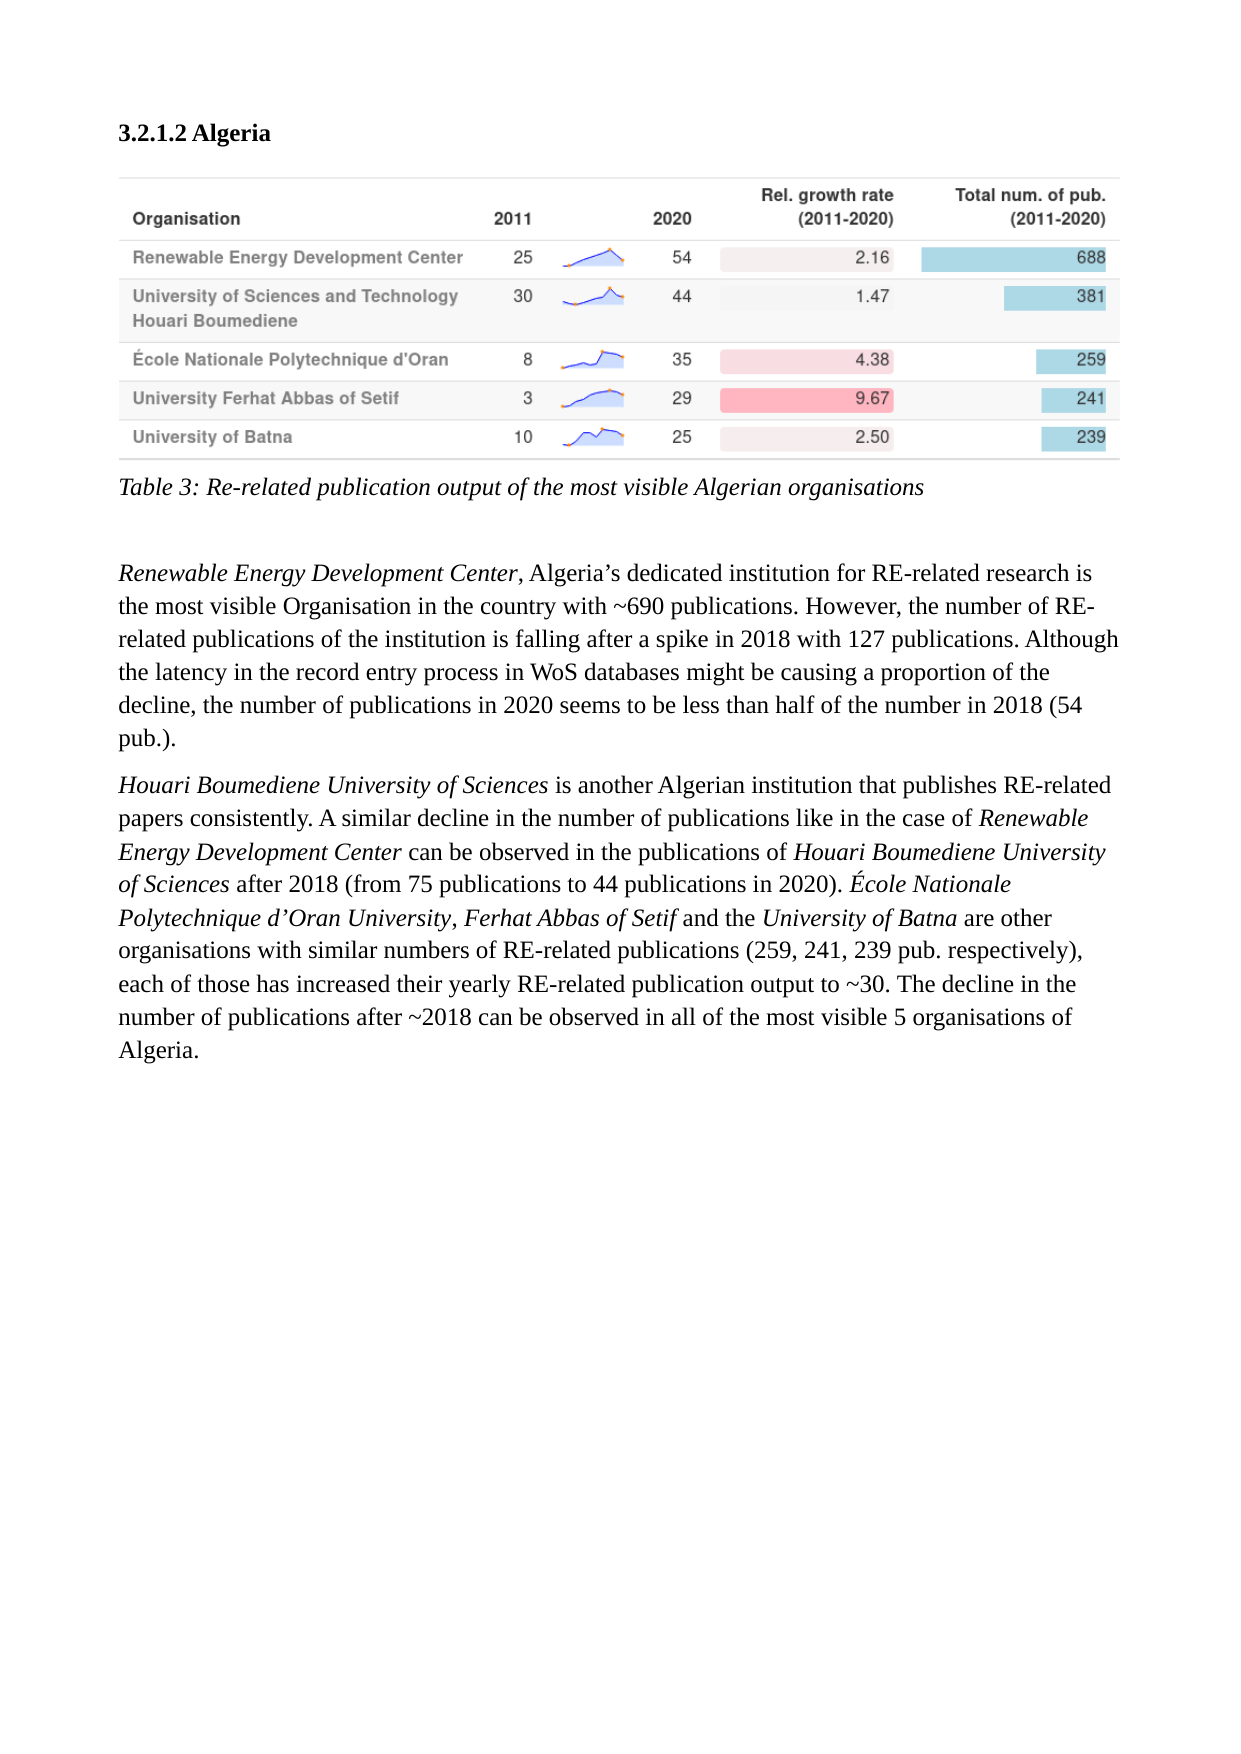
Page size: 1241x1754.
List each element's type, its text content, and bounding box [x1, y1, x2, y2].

text Renewable Energy Development Center, Algeria’s dedicated institution for RE-related research is the most visible Organisation in the country with ~690 publications. However, the number of RE-related publications of the institution is falling after a spike in 2018 with 127 publications. Although the latency in the record entry process in WoS databases might be causing a proportion of the decline, the number of publications in 2020 seems to be less than half of the number in 2018 (54 pub.). [118, 558, 1122, 752]
text Houari Boumediene University of Sciences is another Algerian institution that publishes RE-related papers consistently. A similar decline in the number of publications like in the case of Renewable Energy Development Center can be observed in the publications of Houari Boumediene University of Sciences after 2018 (from 75 publications to 44 publications in 2020). École Nationale Polytechnique d’Oran University, Ferhat Abbas of Setif and the University of Batna are other organisations with similar numbers of RE-related publications (259, 241, 239 pub. respectively), each of those has increased their yearly RE-related publication output to ~30. The decline in the number of publications after ~2018 can be observed in all of the most visible 5 organisations of Algeria. [118, 771, 1122, 1063]
text Table 3: Re-related publication output of the most visible Algerian organisations [118, 472, 1122, 500]
subtitle 3.2.1.2 Algeria [118, 118, 1122, 147]
picture [118, 171, 1123, 472]
